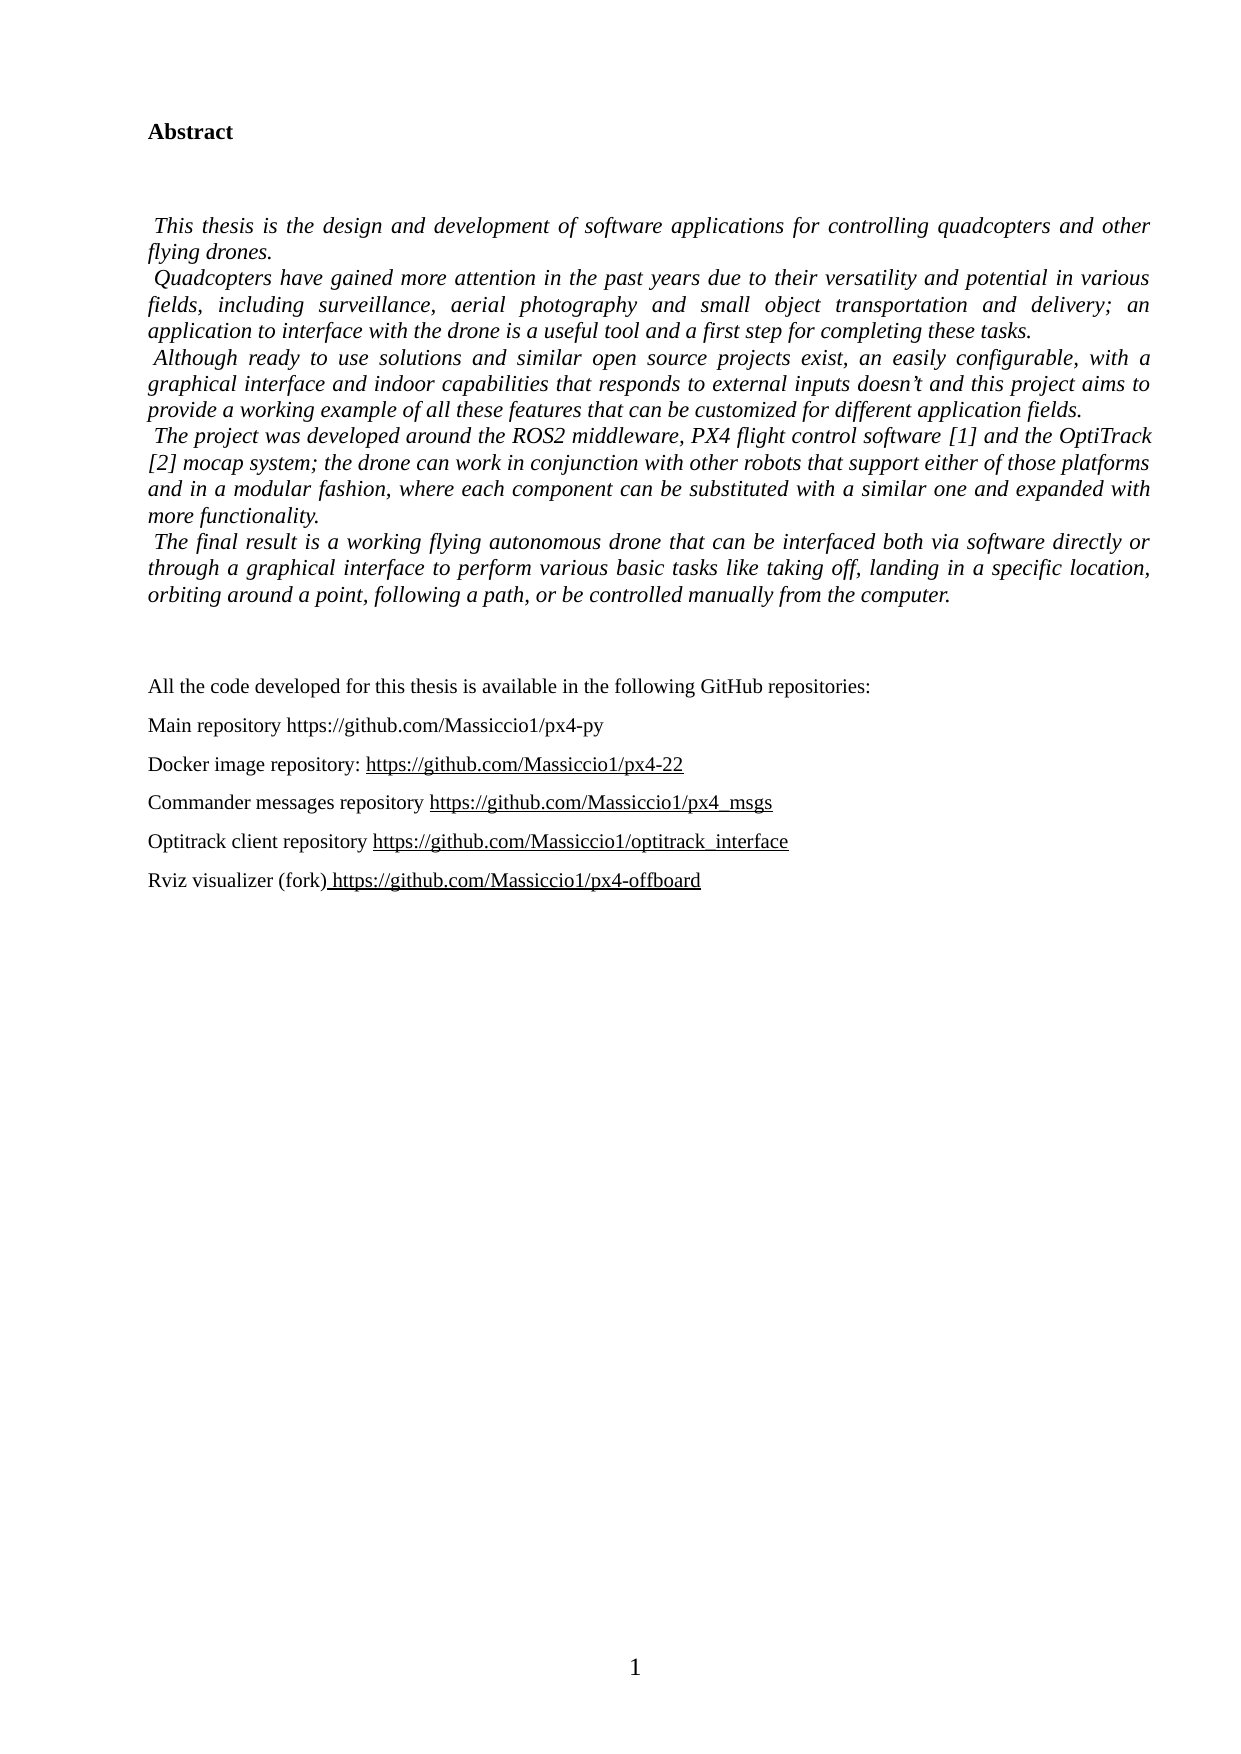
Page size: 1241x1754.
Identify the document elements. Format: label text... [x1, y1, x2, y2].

text This thesis is the design and development of software applications for controlling quadcopters and other flying drones. [148, 212, 1152, 264]
list All the code developed for this thesis is available in the following GitHub repositories: [91, 674, 1152, 698]
text The project was developed around the ROS2 middleware, PX4 flight control software [1] and the OptiTrack [2] mocap system; the drone can work in conjunction with other robots that support either of those platforms and in a modular fashion, where each component can be substituted with a similar one and expanded with more functionality. [148, 423, 1152, 528]
list Optitrack client repository https://github.com/Massiccio1/optitrack_interface [91, 829, 1152, 853]
list Commander messages repository https://github.com/Massiccio1/px4_msgs [91, 790, 1152, 814]
text Although ready to use solutions and similar open source projects exist, an easily configurable, with a graphical interface and indoor capabilities that responds to external inputs doesn’t and this project aims to provide a working example of all these features that can be customized for different application fields. [148, 343, 1152, 423]
list Rviz visualizer (fork) https://github.com/Massiccio1/px4-offboard [91, 868, 1152, 892]
text Quadcopters have gained more attention in the past years due to their versatility and potential in various fields, including surveillance, aerial photography and small object transportation and delivery; an application to interface with the drone is a useful tool and a first step for completing these tasks. [148, 264, 1152, 343]
list Docker image repository: https://github.com/Massiccio1/px4-22 [91, 752, 1152, 776]
text The final result is a working flying autonomous drone that can be interfaced both via software directly or through a graphical interface to perform various basic tasks like taking off, landing in a specific location, orbiting around a point, following a path, or be controlled manually from the computer. [148, 528, 1152, 607]
list Abstract [91, 118, 1152, 144]
list Main repository https://github.com/Massiccio1/px4-py [91, 713, 1152, 737]
